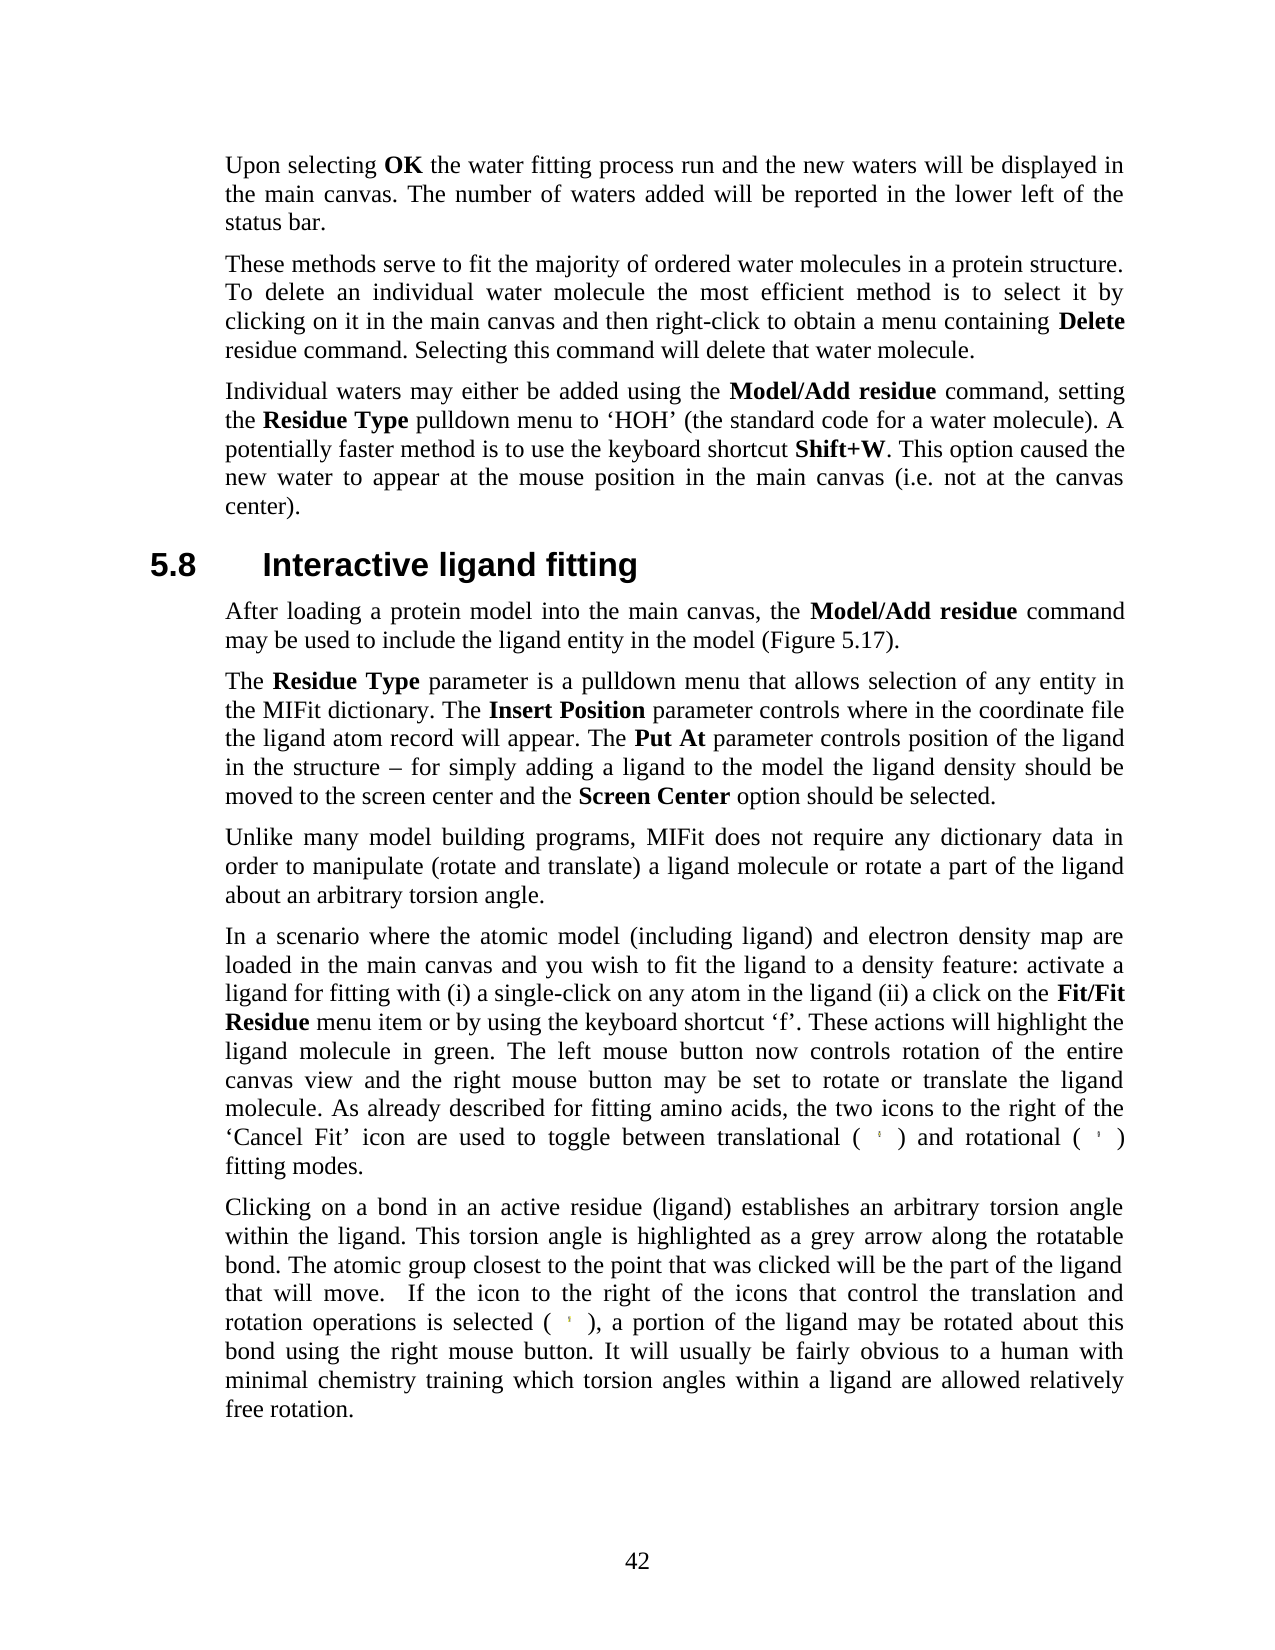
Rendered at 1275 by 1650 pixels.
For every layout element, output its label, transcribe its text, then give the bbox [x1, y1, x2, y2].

text After loading a protein model into the main canvas, the Model/Add residue command may be used to include the ligand entity in the model (Figure 5.17). [225, 596, 1125, 653]
text Clicking on a bond in an active residue (ligand) establishes an arbitrary torsion angle within the ligand. This torsion angle is highlighted as a grey arrow along the rotatable bond. The atomic group closest to the point that was clicked will be the part of the ligand that will move. If the icon to the right of the icons that control the translation and rotation operations is selected (), a portion of the ligand may be rotated about this bond using the right mouse button. It will usually be fairly obvious to a human with minimal chemistry training which torsion angles within a ligand are allowed relatively free rotation. [225, 1192, 1125, 1422]
text The Residue Type parameter is a pulldown menu that allows selection of any entity in the MIFit dictionary. The Insert Position parameter controls where in the coordinate file the ligand atom record will appear. The Put At parameter controls position of the ligand in the structure – for simply adding a ligand to the model the ligand density should be moved to the screen center and the Screen Center option should be selected. [225, 666, 1125, 810]
subtitle Interactive ligand fitting [150, 545, 1125, 583]
text These methods serve to fit the majority of ordered water molecules in a protein structure. To delete an individual water molecule the most efficient method is to select it by clicking on it in the main canvas and then right-click to obtain a menu containing Delete residue command. Selecting this command will delete that water molecule. [225, 249, 1125, 364]
text Unlike many model building programs, MIFit does not require any dictionary data in order to manipulate (rotate and translate) a ligand molecule or rotate a part of the ligand about an arbitrary torsion angle. [225, 822, 1125, 908]
text Individual waters may either be added using the Model/Add residue command, setting the Residue Type pulldown menu to ‘HOH’ (the standard code for a water molecule). A potentially faster method is to use the keyboard shortcut Shift+W. This option caused the new water to appear at the mouse position in the main canvas (i.e. not at the canvas center). [225, 376, 1125, 520]
text In a scenario where the atomic model (including ligand) and electron density map are loaded in the main canvas and you wish to fit the ligand to a density feature: activate a ligand for fitting with (i) a single-click on any atom in the ligand (ii) a click on the Fit/Fit Residue menu item or by using the keyboard shortcut ‘f’. These actions will highlight the ligand molecule in green. The left mouse button now controls rotation of the entire canvas view and the right mouse button may be set to rotate or translate the ligand molecule. As already described for fitting amino acids, the two icons to the right of the ‘Cancel Fit’ icon are used to toggle between translational () and rotational () fitting modes. [225, 921, 1125, 1180]
text Upon selecting OK the water fitting process run and the new waters will be displayed in the main canvas. The number of waters added will be reported in the lower left of the status bar. [225, 150, 1125, 236]
